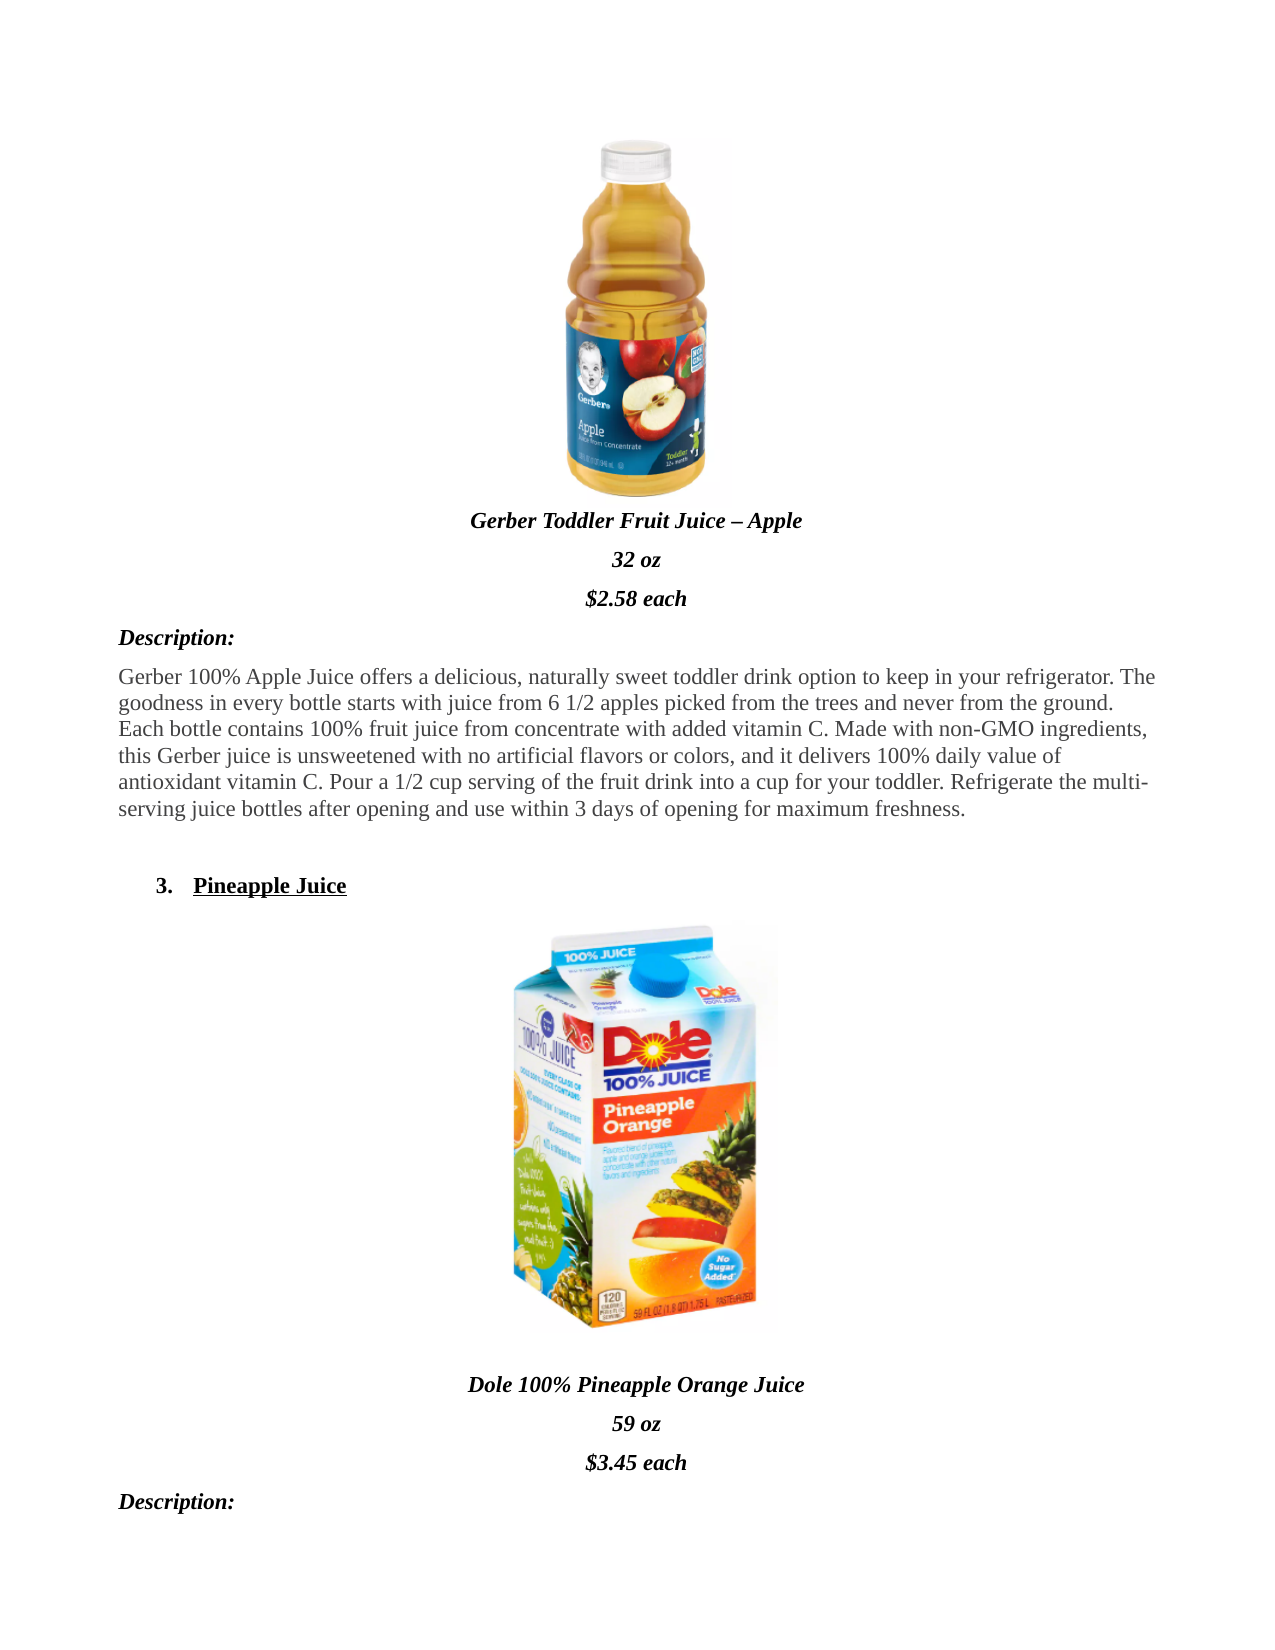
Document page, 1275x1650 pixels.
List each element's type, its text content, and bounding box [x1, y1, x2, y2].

list Pineapple Juice [156, 872, 1157, 899]
text Gerber 100% Apple Juice offers a delicious, naturally sweet toddler drink option to keep in your refrigerator. The goodness in every bottle starts with juice from 6 1/2 apples picked from the trees and never from the ground. Each bottle contains 100% fruit juice from concentrate with added vitamin C. Made with non-GMO ingredients, this Gerber juice is unsweetened with no artificial flavors or colors, and it delivers 100% daily value of antioxidant vitamin C. Pour a 1/2 cup serving of the fruit drink into a cup for your toddler. Refrigerate the multi-serving juice bottles after opening and use within 3 days of opening for maximum freshness. [118, 663, 1157, 821]
text Dole 100% Pineapple Orange Juice [118, 1371, 1157, 1397]
text $2.58 each [118, 585, 1157, 611]
picture [496, 911, 779, 1333]
text $3.45 each [118, 1449, 1157, 1475]
picture [542, 118, 733, 508]
text 59 oz [118, 1410, 1157, 1436]
subtitle Gerber Toddler Fruit Juice – Apple [118, 118, 1157, 534]
text Description: [118, 624, 1157, 650]
text 32 oz [118, 546, 1157, 573]
text Description: [118, 1488, 1157, 1514]
